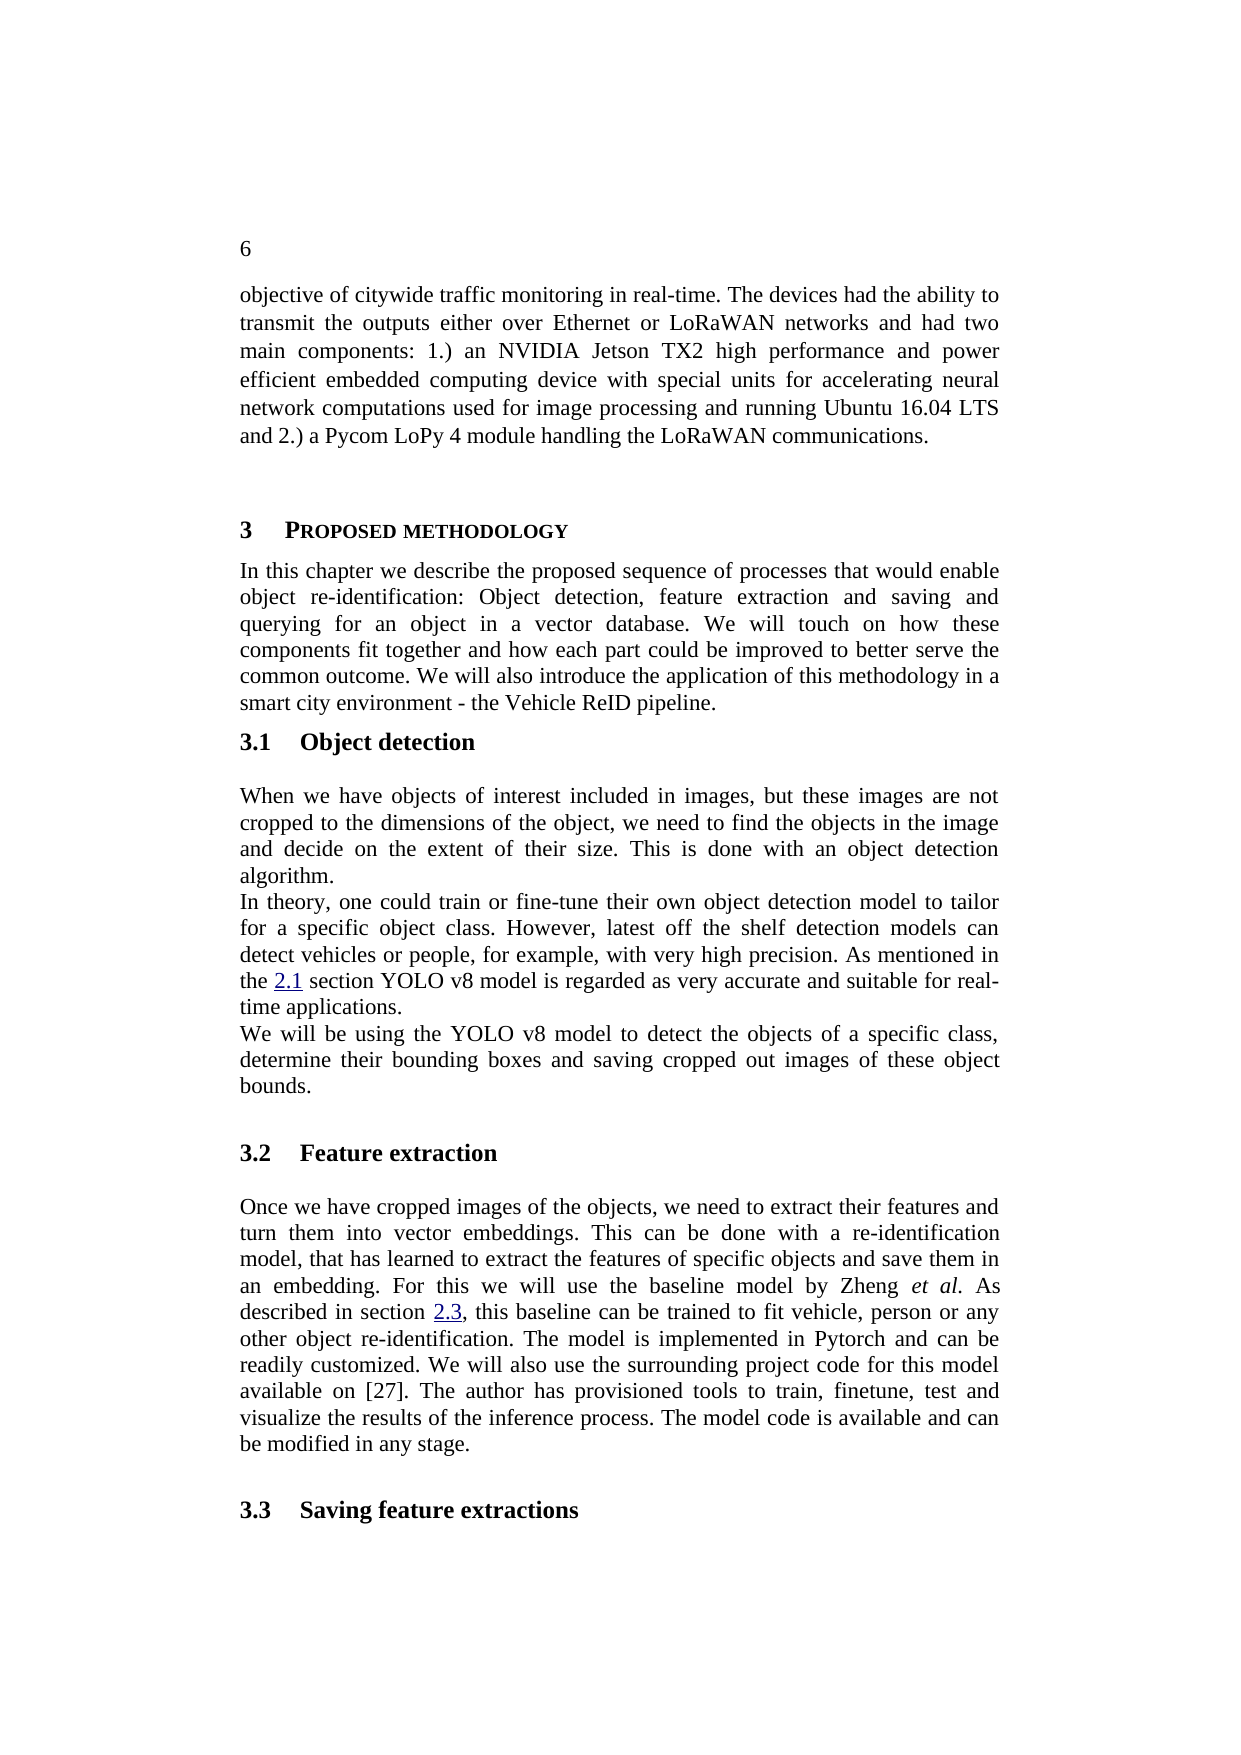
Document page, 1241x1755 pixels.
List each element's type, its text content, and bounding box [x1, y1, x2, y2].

subtitle Feature extraction [239, 1138, 1001, 1166]
text Once we have cropped images of the objects, we need to extract their features and turn them into vector embeddings. This can be done with a re-identification model, that has learned to extract the features of specific objects and save them in an embedding. For this we will use the baseline model by Zheng et al. As described in section 2.3, this baseline can be trained to fit vehicle, person or any other object re-identification. The model is implemented in Pytorch and can be readily customized. We will also use the surrounding project code for this model available on [27]. The author has provisioned tools to train, finetune, test and visualize the results of the inference process. The model code is available and can be modified in any stage. [239, 1193, 1001, 1456]
text In this chapter we describe the proposed sequence of processes that would enable object re-identification: Object detection, feature extraction and saving and querying for an object in a vector database. We will touch on how these components fit together and how each part could be improved to better serve the common outcome. We will also introduce the application of this methodology in a smart city environment - the Vehicle ReID pipeline. [239, 557, 1001, 715]
subtitle Object detection [239, 727, 1001, 756]
subtitle Saving feature extractions [239, 1495, 1001, 1524]
text We will be using the YOLO v8 model to detect the objects of a specific class, determine their bounding boxes and saving cropped out images of these object bounds. [239, 1020, 1001, 1099]
text When we have objects of interest included in images, but these images are not cropped to the dimensions of the object, we need to find the objects in the image and decide on the extent of their size. This is done with an object detection algorithm. [239, 783, 1001, 888]
text objective of citywide traffic monitoring in real-time. The devices had the ability to transmit the outputs either over Ethernet or LoRaWAN networks and had two main components: 1.) an NVIDIA Jetson TX2 high performance and power efficient embedded computing device with special units for accelerating neural network computations used for image processing and running Ubuntu 16.04 LTS and 2.) a Pycom LoPy 4 module handling the LoRaWAN communications. [239, 281, 1001, 448]
subtitle Proposed methodology [239, 516, 1001, 544]
text In theory, one could train or fine-tune their own object detection model to tailor for a specific object class. However, latest off the shelf detection models can detect vehicles or people, for example, with very high precision. As mentioned in the 2.1 section YOLO v8 model is regarded as very accurate and suitable for real-time applications. [239, 888, 1001, 1020]
